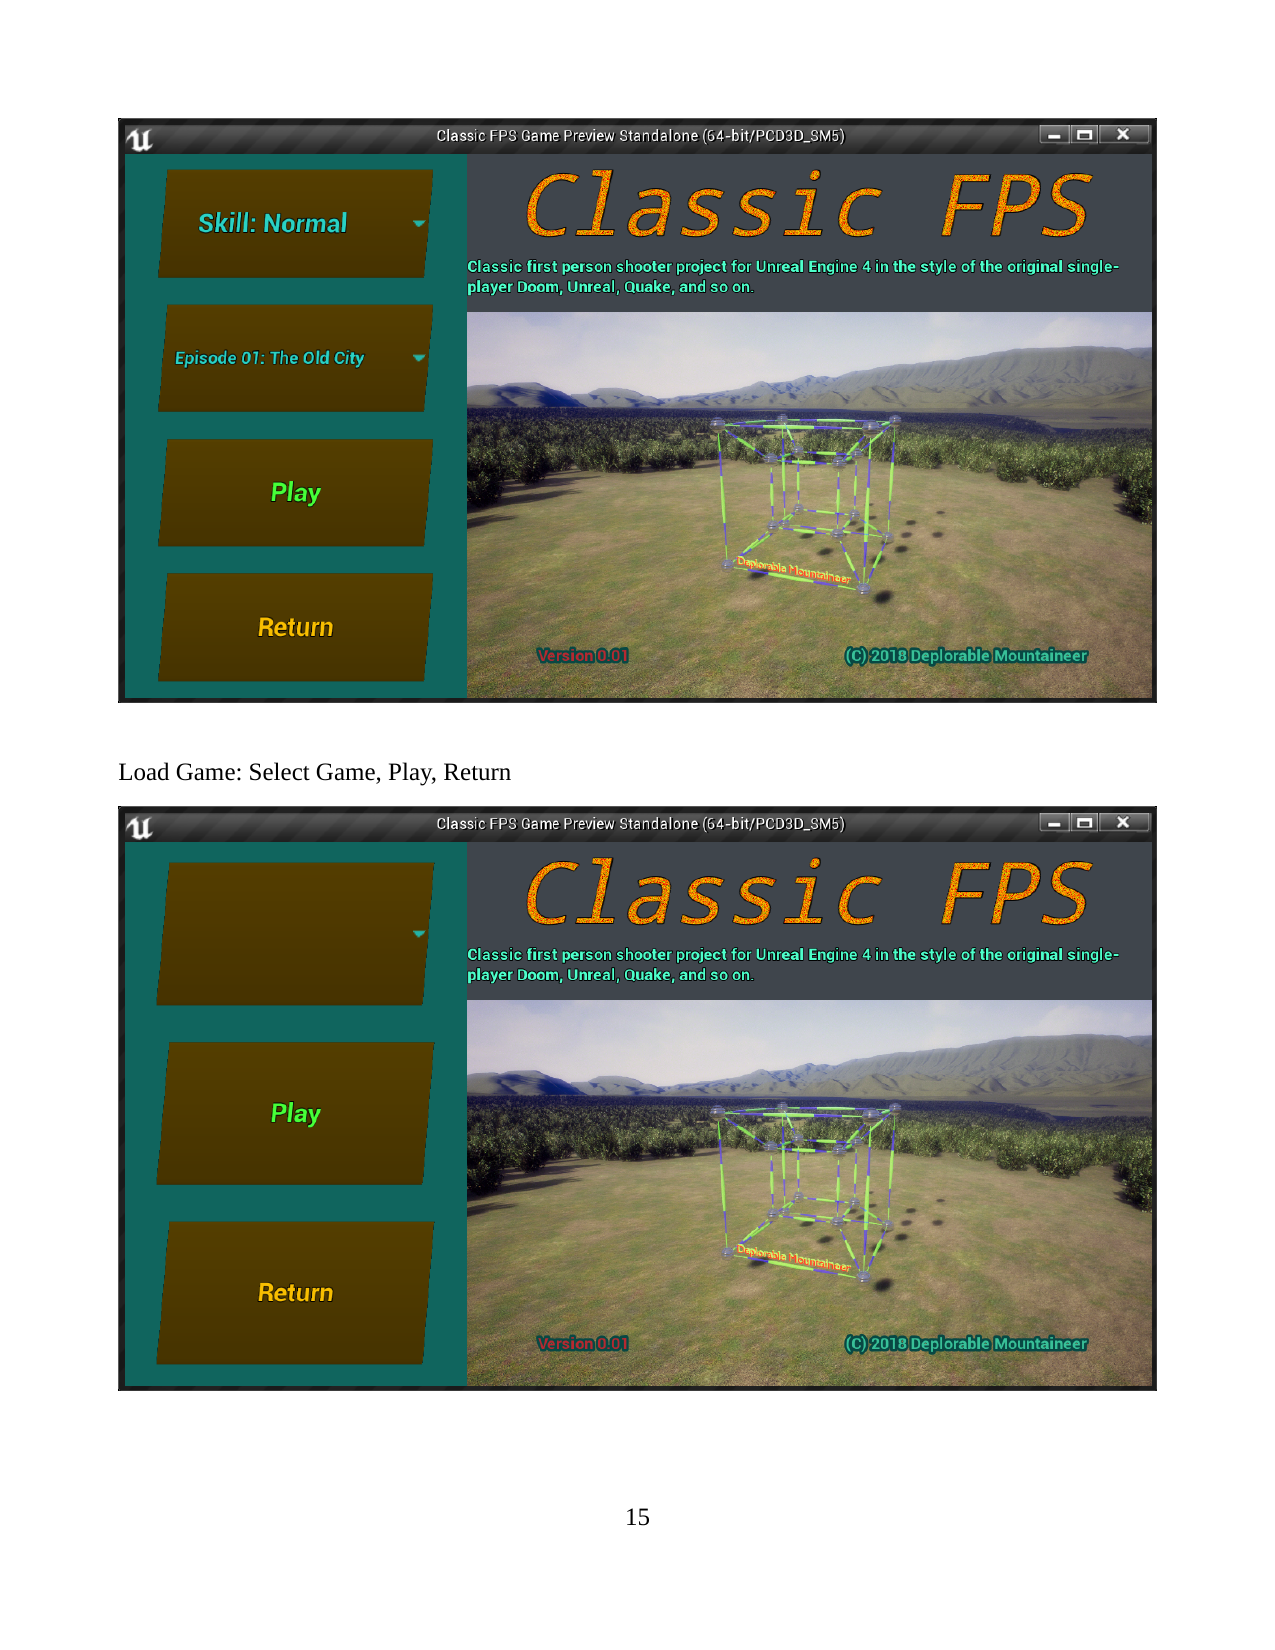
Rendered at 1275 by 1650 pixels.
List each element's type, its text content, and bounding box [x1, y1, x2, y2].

text Load Game: Select Game, Play, Return [118, 757, 1157, 786]
picture [118, 806, 1157, 1391]
picture [118, 118, 1157, 703]
